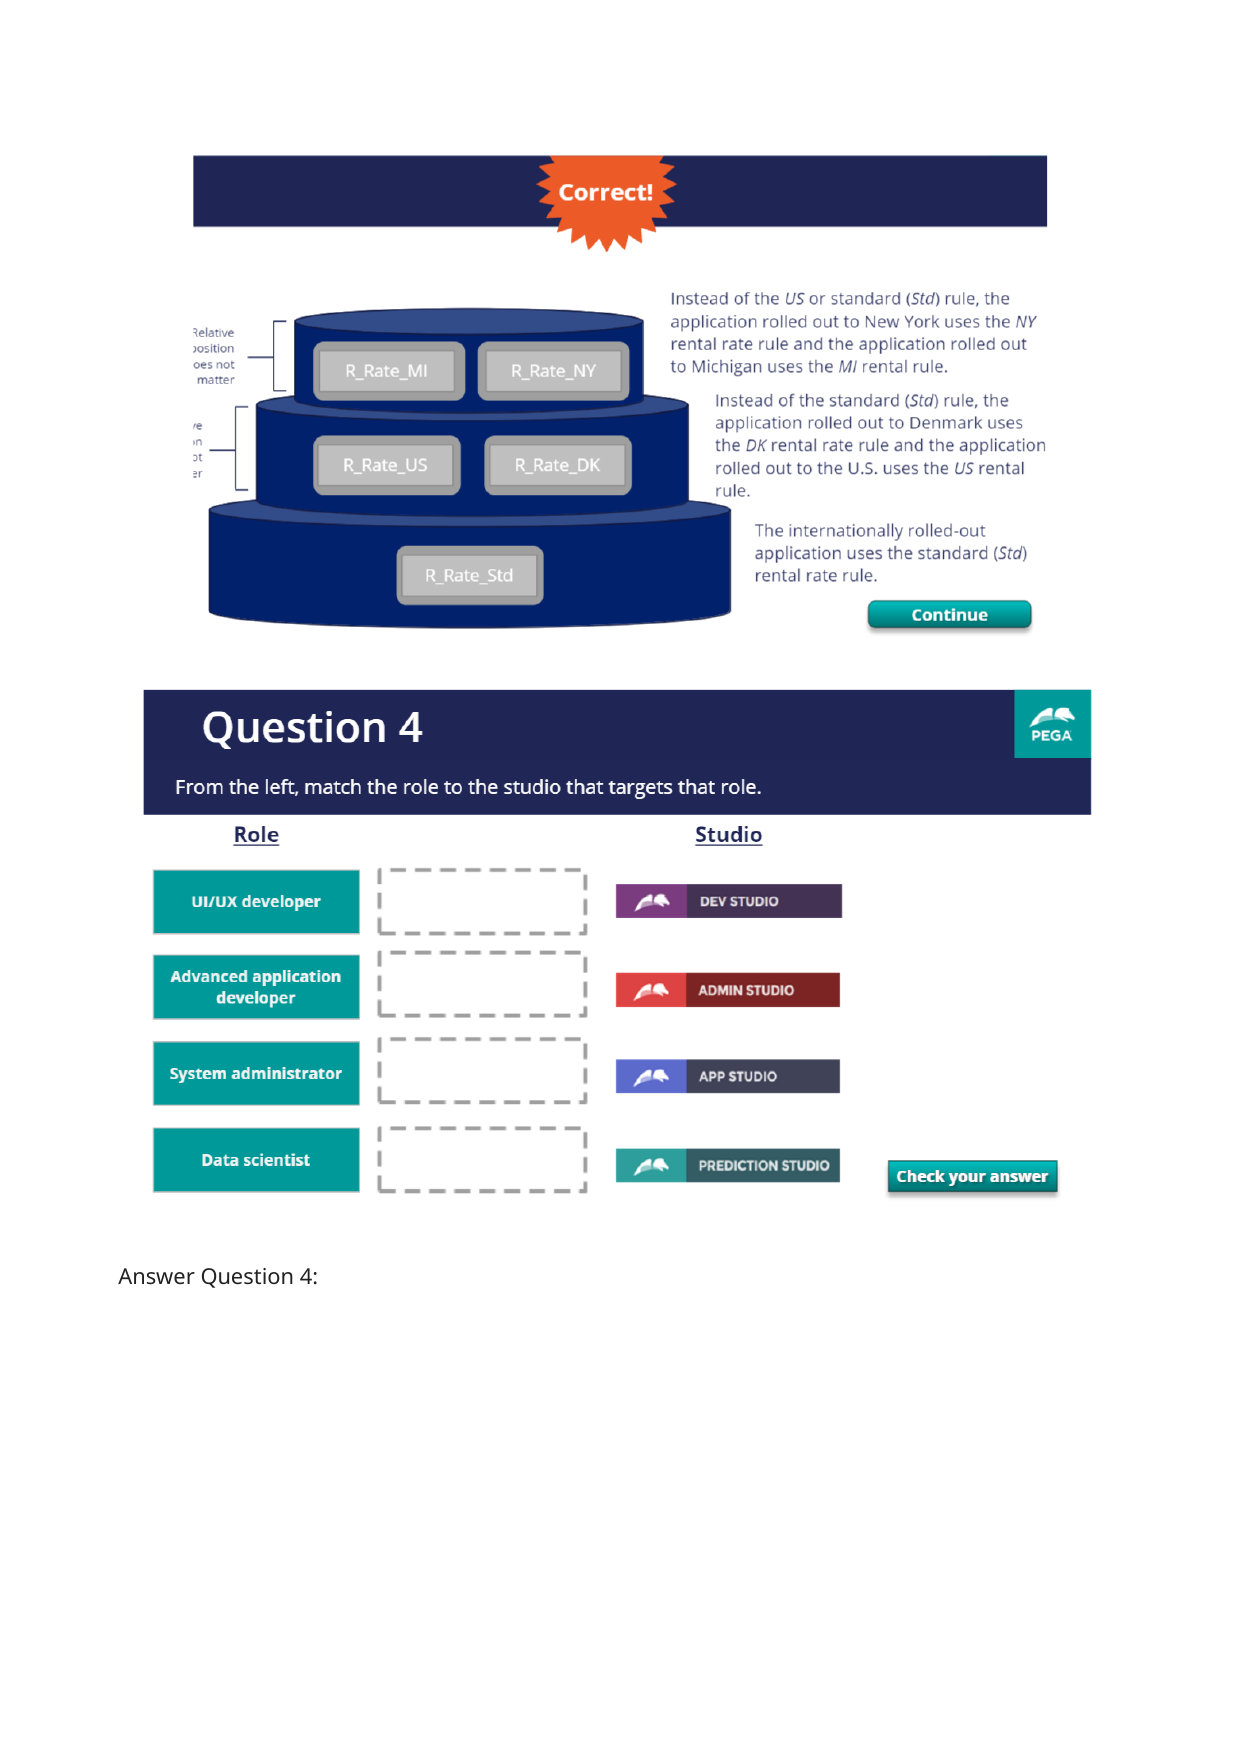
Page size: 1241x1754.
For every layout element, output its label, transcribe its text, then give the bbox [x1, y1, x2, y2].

text Answer Question 4: [118, 1261, 1122, 1290]
